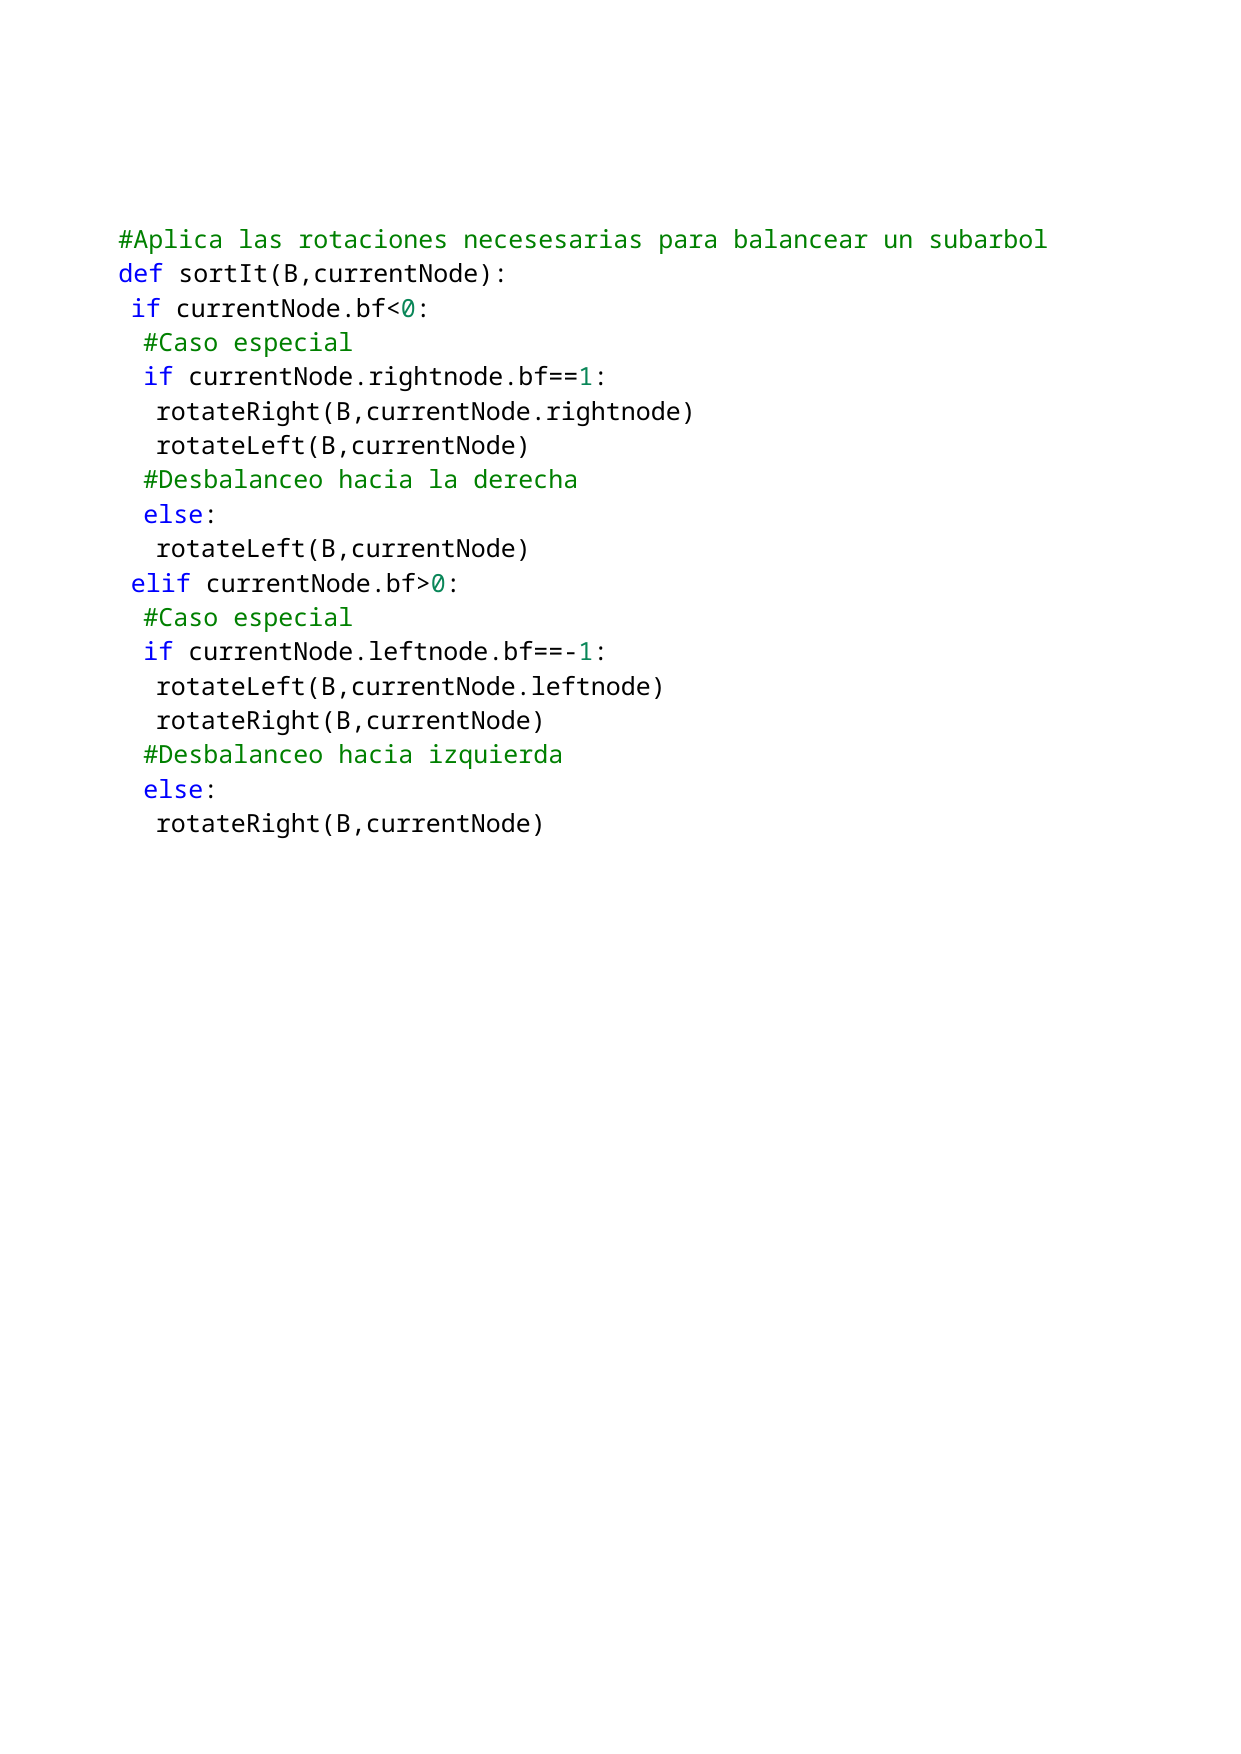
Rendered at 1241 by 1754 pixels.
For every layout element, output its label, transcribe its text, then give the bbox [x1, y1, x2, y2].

text else: [118, 496, 1122, 531]
text def sortIt(B,currentNode): [118, 256, 1122, 290]
text if currentNode.leftnode.bf==-1: [118, 634, 1122, 668]
text rotateRight(B,currentNode) [118, 806, 1122, 840]
text rotateRight(B,currentNode) [118, 702, 1122, 737]
text #Desbalanceo hacia la derecha [118, 462, 1122, 496]
text elif currentNode.bf>0: [118, 565, 1122, 599]
text #Caso especial [118, 324, 1122, 359]
text else: [118, 771, 1122, 806]
text rotateLeft(B,currentNode) [118, 531, 1122, 565]
text if currentNode.bf<0: [118, 290, 1122, 324]
text #Caso especial [118, 599, 1122, 634]
text rotateLeft(B,currentNode) [118, 427, 1122, 462]
text #Aplica las rotaciones necesesarias para balancear un subarbol [118, 221, 1122, 256]
text if currentNode.rightnode.bf==1: [118, 359, 1122, 393]
text rotateRight(B,currentNode.rightnode) [118, 393, 1122, 427]
text rotateLeft(B,currentNode.leftnode) [118, 668, 1122, 702]
text #Desbalanceo hacia izquierda [118, 737, 1122, 771]
